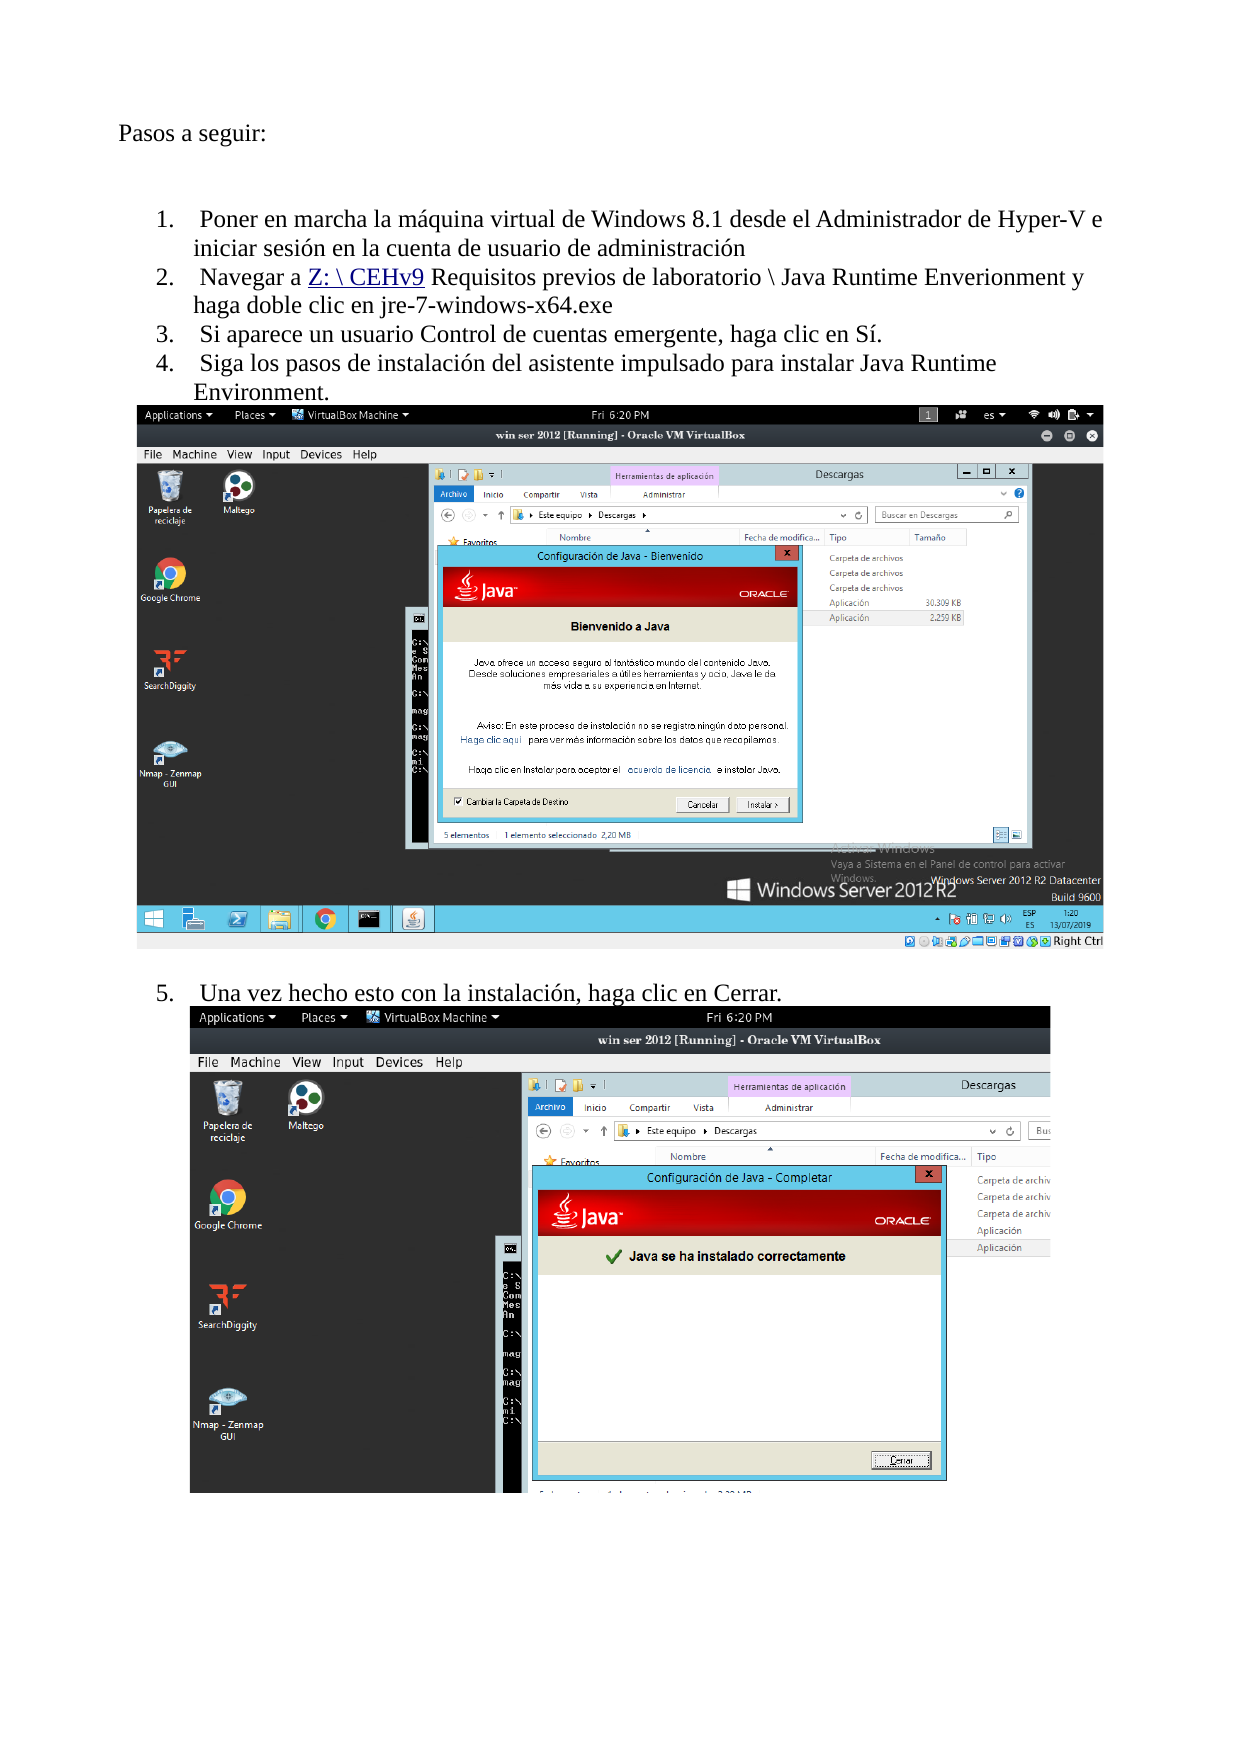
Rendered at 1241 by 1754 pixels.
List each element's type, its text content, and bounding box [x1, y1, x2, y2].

list Poner en marcha la máquina virtual de Windows 8.1 desde el Administrador de Hyper-V e iniciar sesión en la cuenta de usuario de administración [156, 204, 1122, 262]
picture [136, 405, 1104, 949]
list Una vez hecho esto con la instalación, haga clic en Cerrar. [156, 978, 1122, 1006]
list Navegar a Z: \ CEHv9 Requisitos previos de laboratorio \ Java Runtime Enverionment y haga doble clic en jre-7-windows-x64.exe [156, 262, 1122, 319]
text Pasos a seguir: [118, 118, 1122, 147]
picture [189, 1006, 1051, 1493]
list Siga los pasos de instalación del asistente impulsado para instalar Java Runtime Environment. [156, 348, 1122, 406]
list Si aparece un usuario Control de cuentas emergente, haga clic en Sí. [156, 319, 1122, 348]
